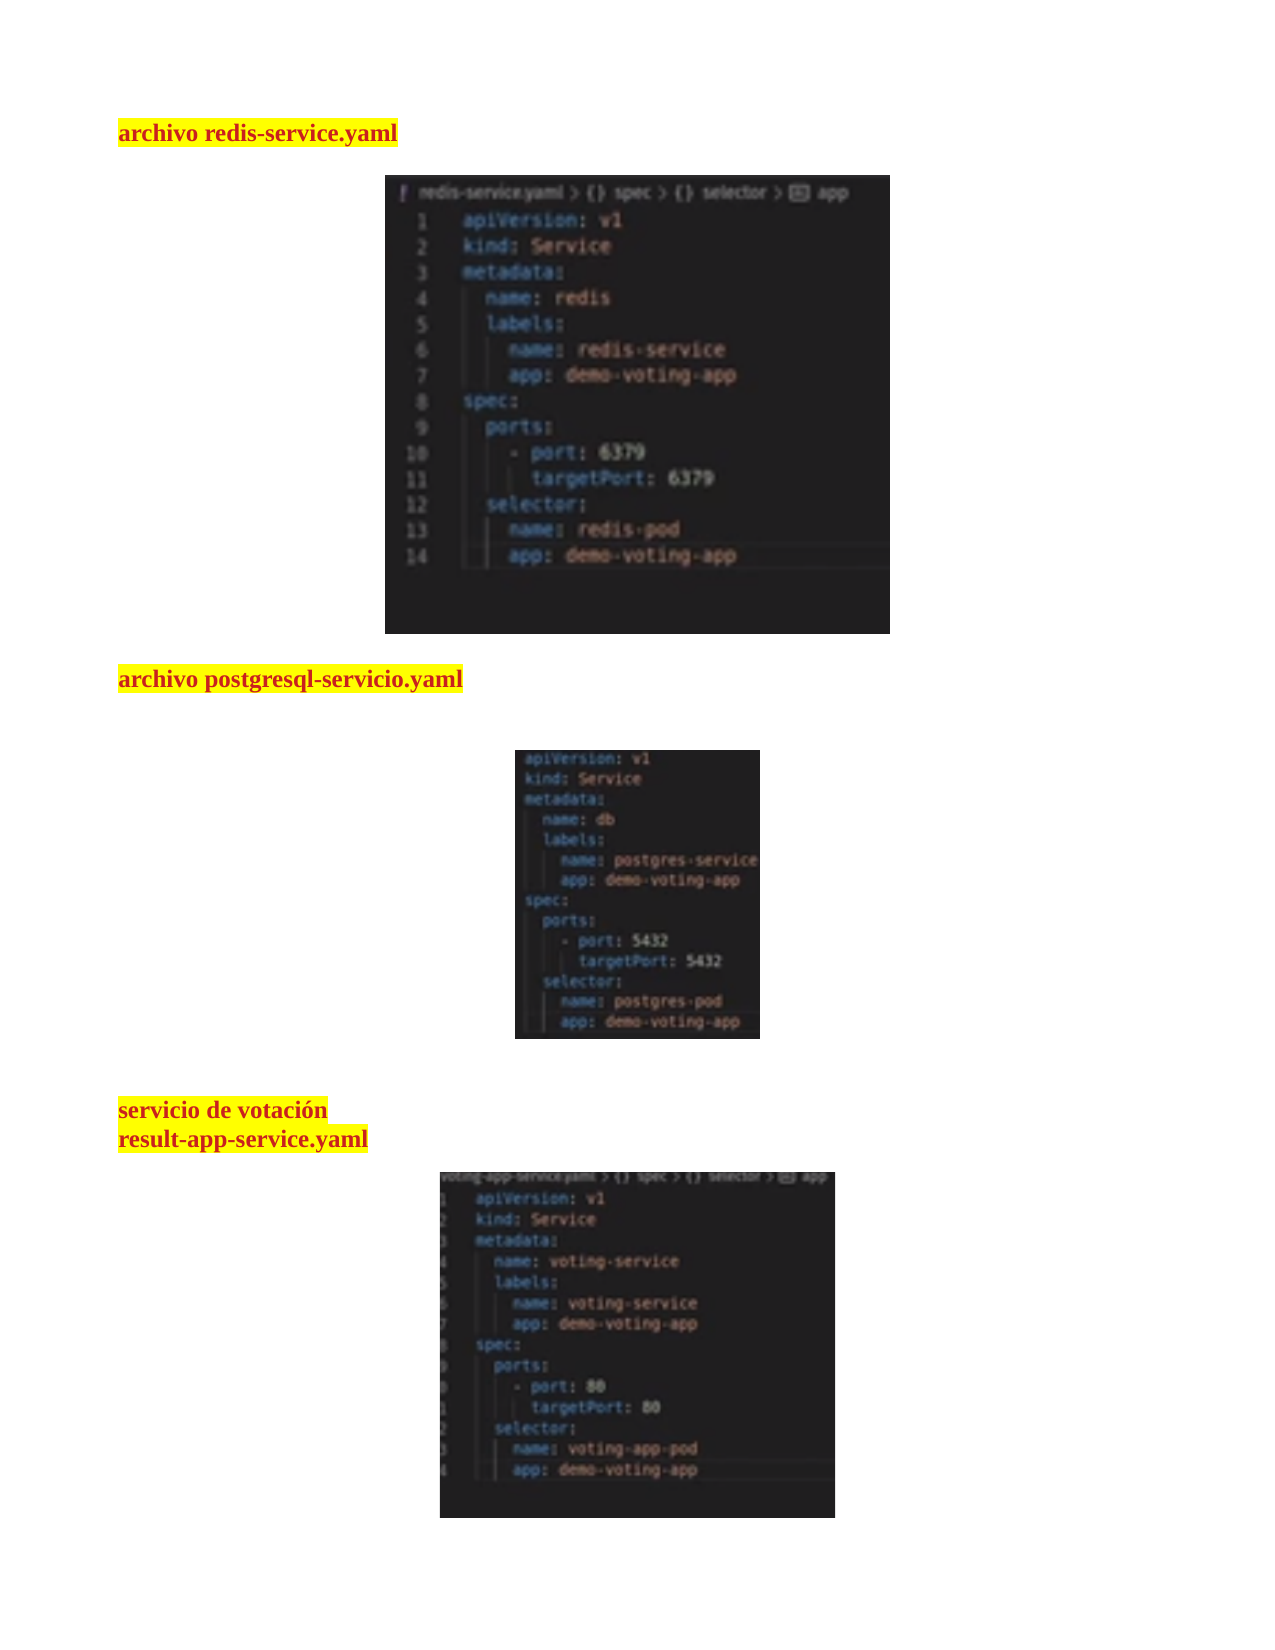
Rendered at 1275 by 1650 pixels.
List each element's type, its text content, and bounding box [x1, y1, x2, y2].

text archivo redis-service.yaml [118, 118, 1157, 147]
picture [515, 750, 760, 1039]
text servicio de votación [118, 1096, 1157, 1124]
text archivo postgresql-servicio.yaml [118, 664, 1157, 693]
text result-app-service.yaml [118, 1124, 1157, 1153]
picture [385, 175, 890, 634]
picture [439, 1172, 836, 1518]
